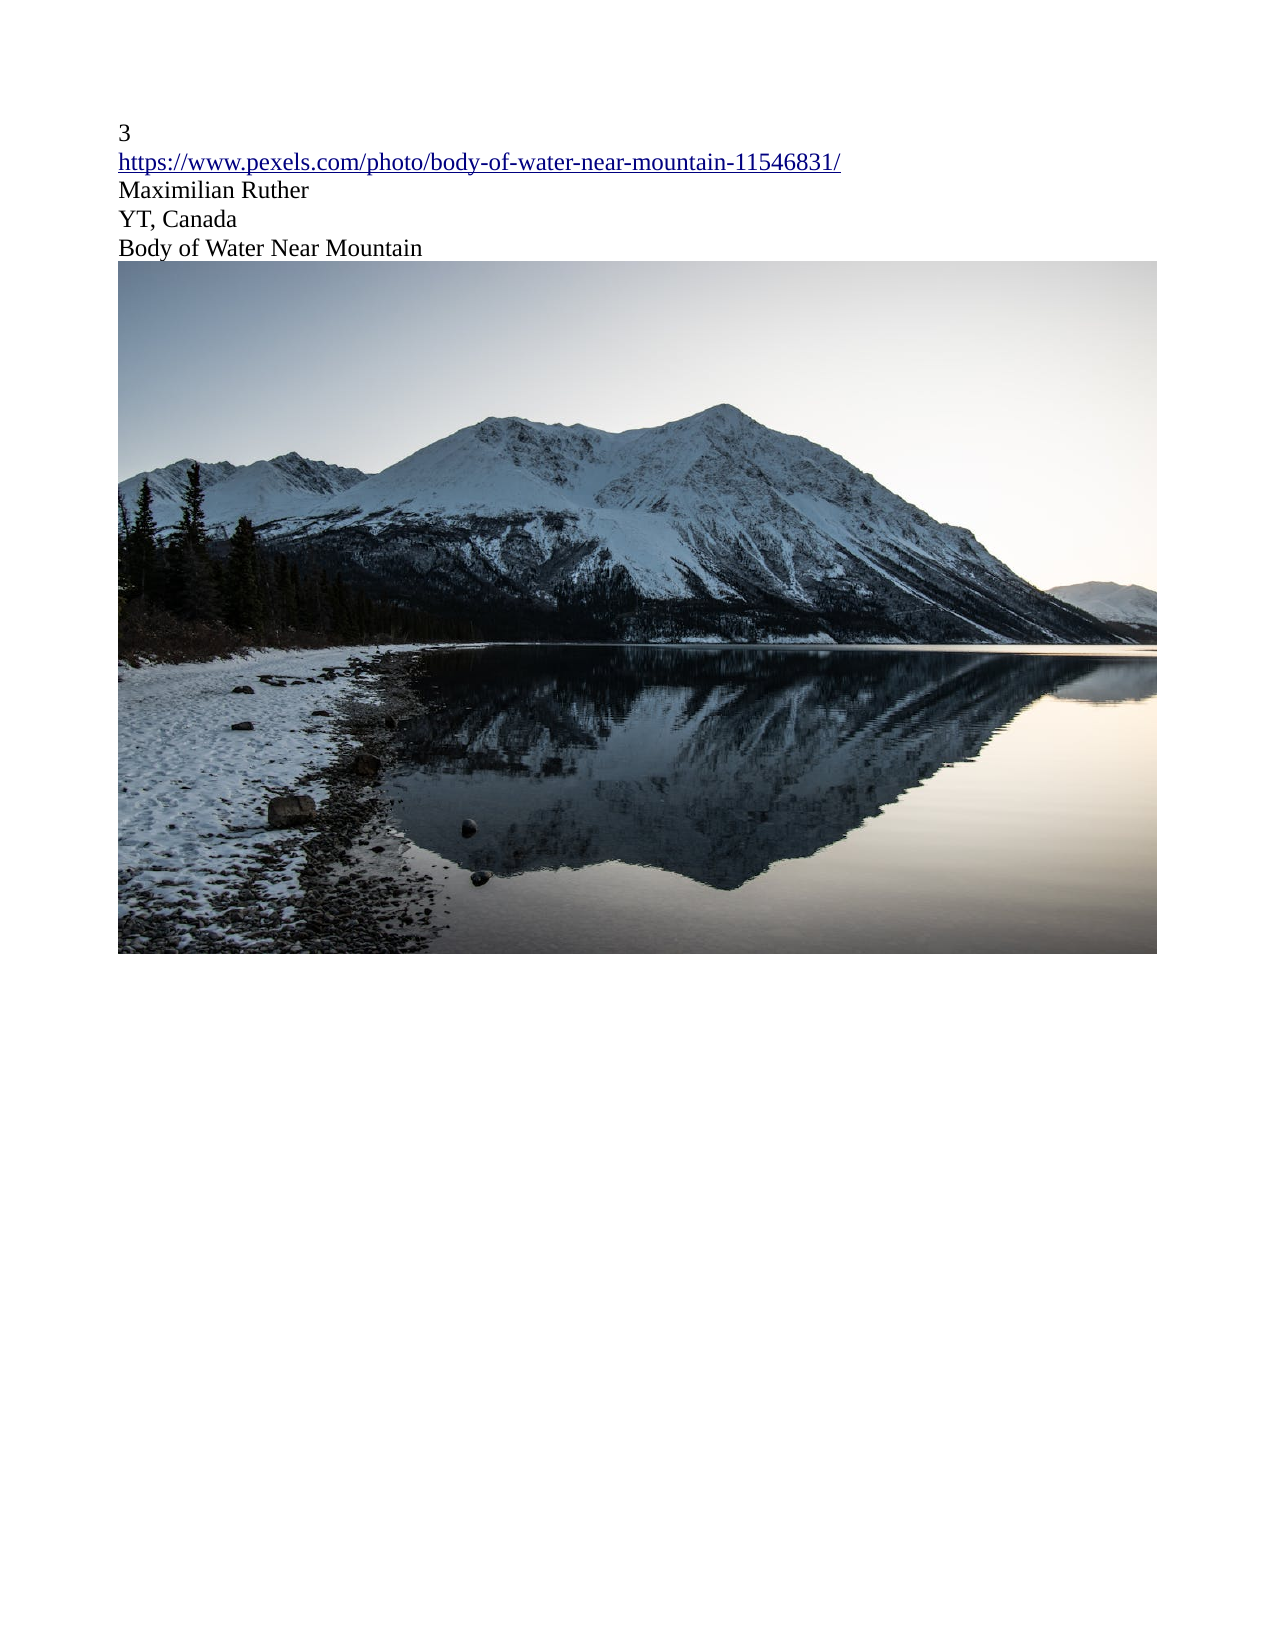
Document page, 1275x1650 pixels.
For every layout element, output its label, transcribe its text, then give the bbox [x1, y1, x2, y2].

text 3 [118, 118, 1157, 147]
text Maximilian Ruther [118, 176, 1157, 204]
text YT, Canada [118, 204, 1157, 233]
picture [118, 261, 1157, 954]
text https://www.pexels.com/photo/body-of-water-near-mountain-11546831/ [118, 147, 1157, 176]
text Body of Water Near Mountain [118, 233, 1157, 261]
